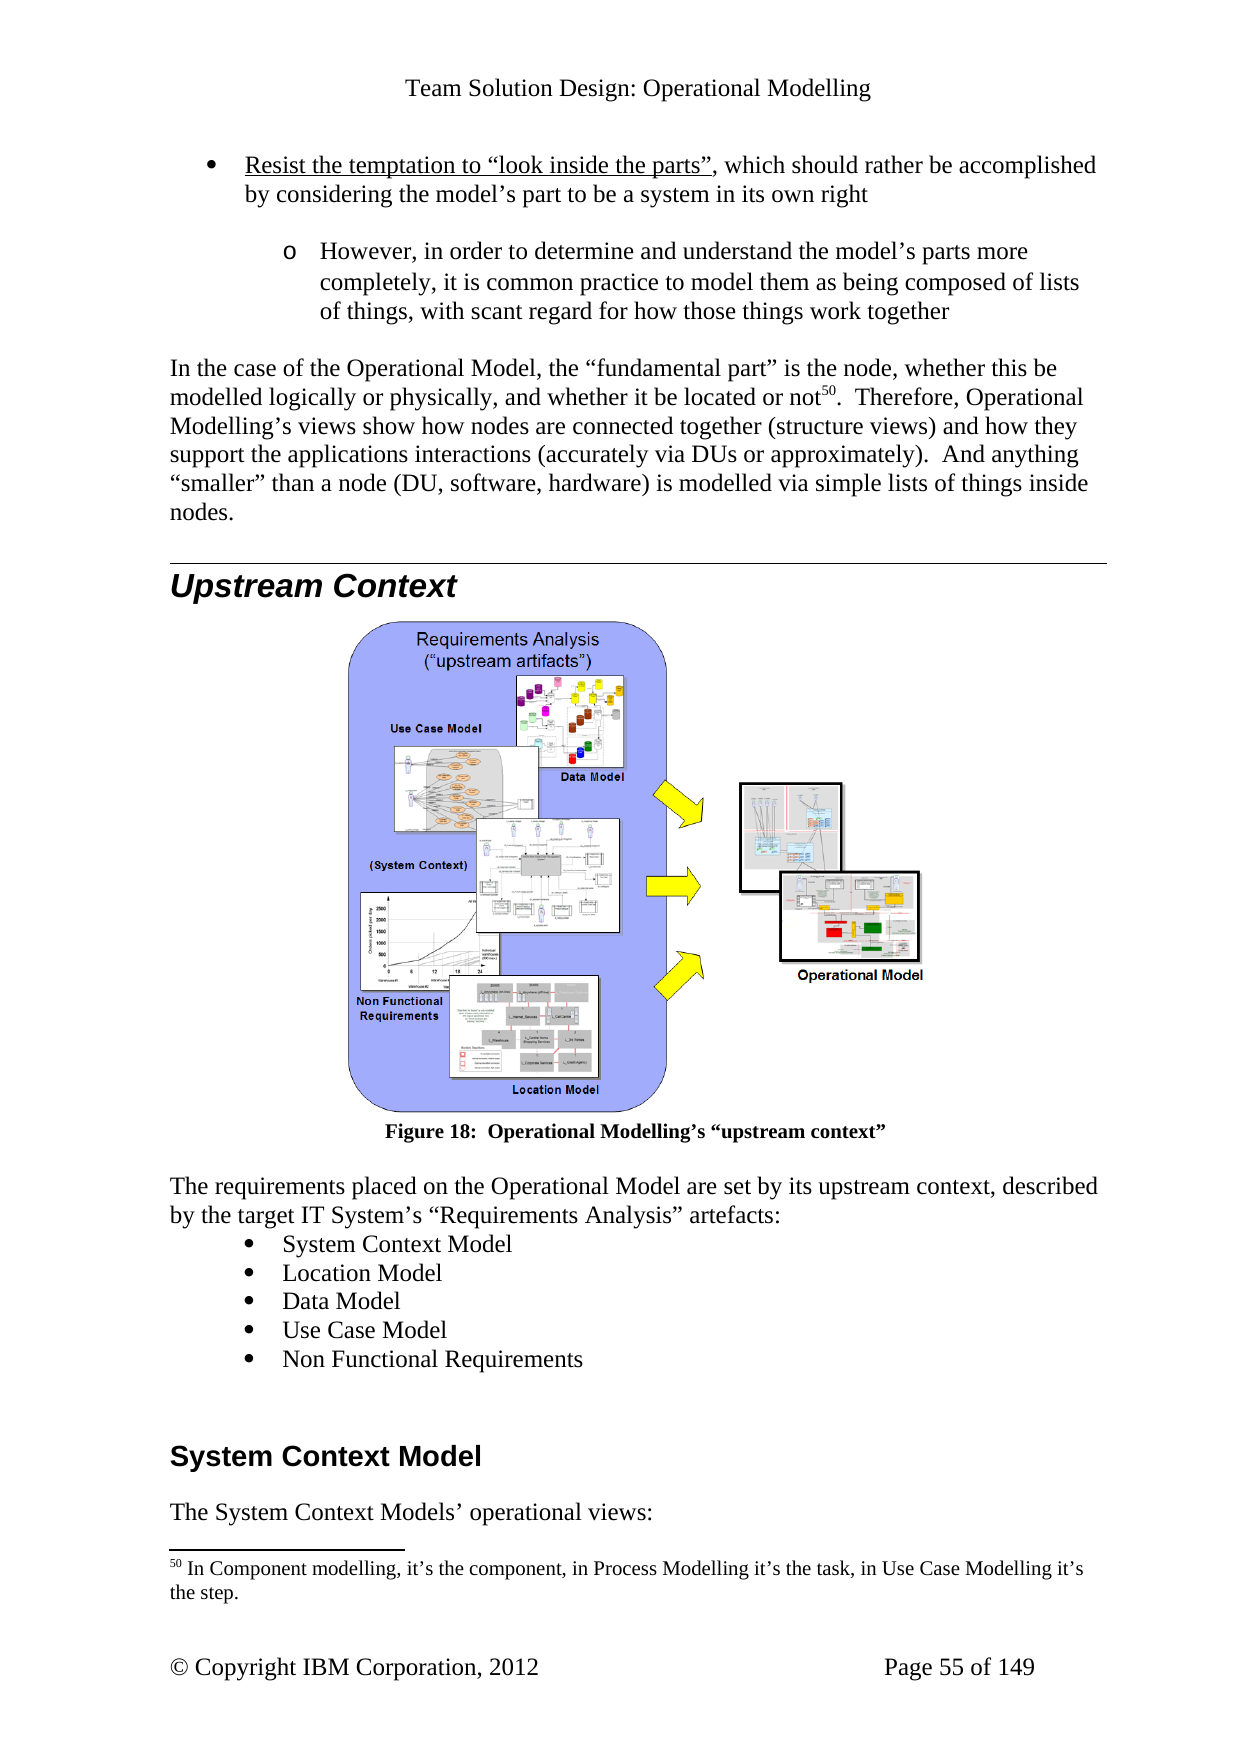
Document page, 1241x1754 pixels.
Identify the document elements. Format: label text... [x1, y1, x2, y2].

text Figure 18: Operational Modelling’s “upstream context” [169, 1118, 1107, 1143]
text The requirements placed on the Operational Model are set by its upstream context, described by the target IT System’s “Requirements Analysis” artefacts: [169, 1171, 1107, 1229]
text The System Context Models’ operational views: [169, 1497, 1107, 1526]
list Location Model [244, 1258, 1107, 1286]
list Data Model [244, 1286, 1107, 1315]
subtitle System Context Model [169, 1439, 1107, 1472]
list Non Functional Requirements [244, 1344, 1107, 1373]
list System Context Model [244, 1229, 1107, 1258]
picture [344, 618, 932, 1117]
text In Component modelling, it’s the component, in Process Modelling it’s the task, in Use Case Modelling it’s the step. [169, 1556, 1107, 1604]
list However, in order to determine and understand the model’s parts more completely, it is common practice to model them as being composed of lists of things, with scant regard for how those things work together [282, 236, 1107, 324]
list Resist the temptation to “look inside the parts”, which should rather be accomplished by considering the model’s part to be a system in its own right [207, 150, 1107, 236]
text In the case of the Operational Model, the “fundamental part” is the node, whether this be modelled logically or physically, and whether it be located or not. Therefore, Operational Modelling’s views show how nodes are connected together (structure views) and how they support the applications interactions (accurately via DUs or approximately). And anything “smaller” than a node (DU, software, hardware) is modelled via simple lists of things inside nodes. [169, 353, 1107, 526]
subtitle Upstream Context [169, 564, 1107, 605]
list Use Case Model [244, 1315, 1107, 1344]
